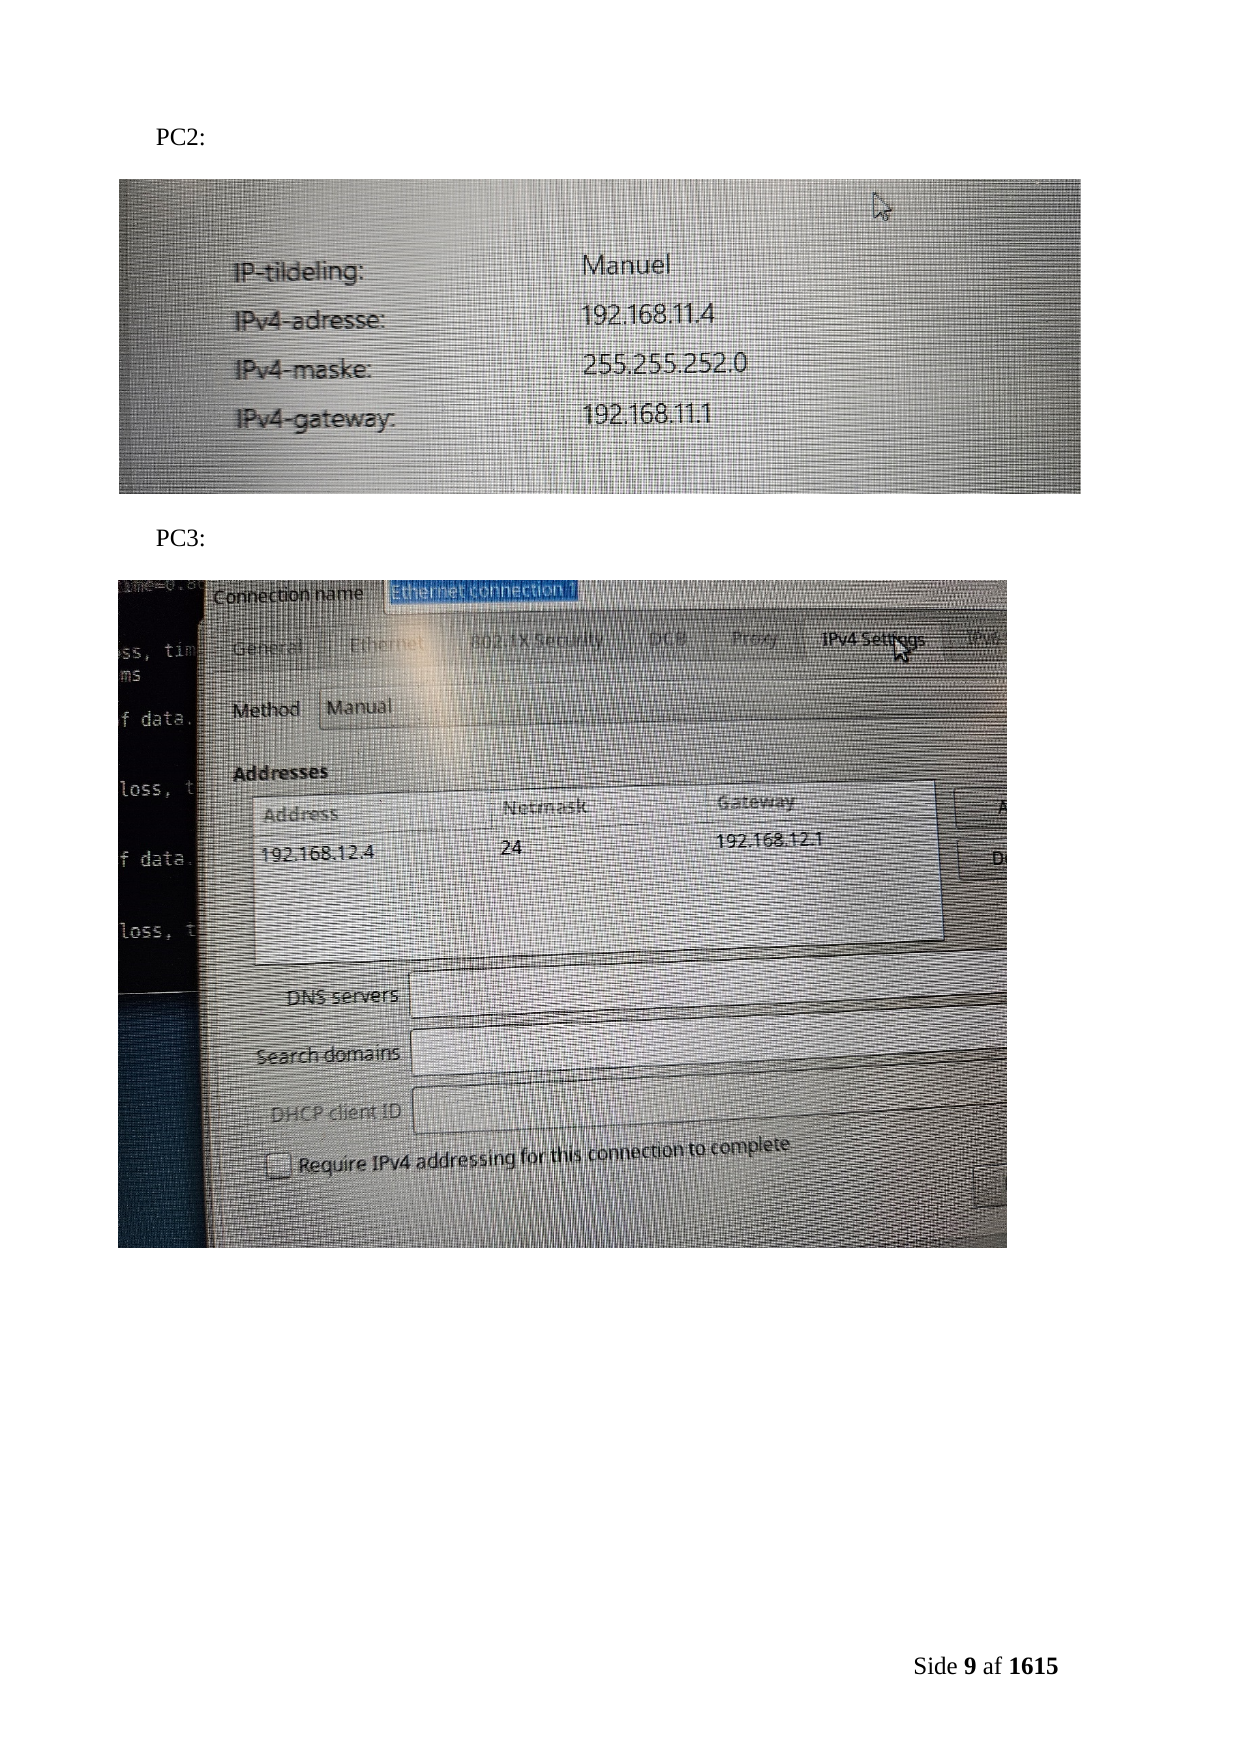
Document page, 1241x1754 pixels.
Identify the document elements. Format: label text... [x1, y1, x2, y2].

list PC2: [156, 122, 1122, 151]
picture [119, 179, 1081, 494]
picture [118, 580, 1007, 1248]
list PC3: [156, 523, 1122, 551]
